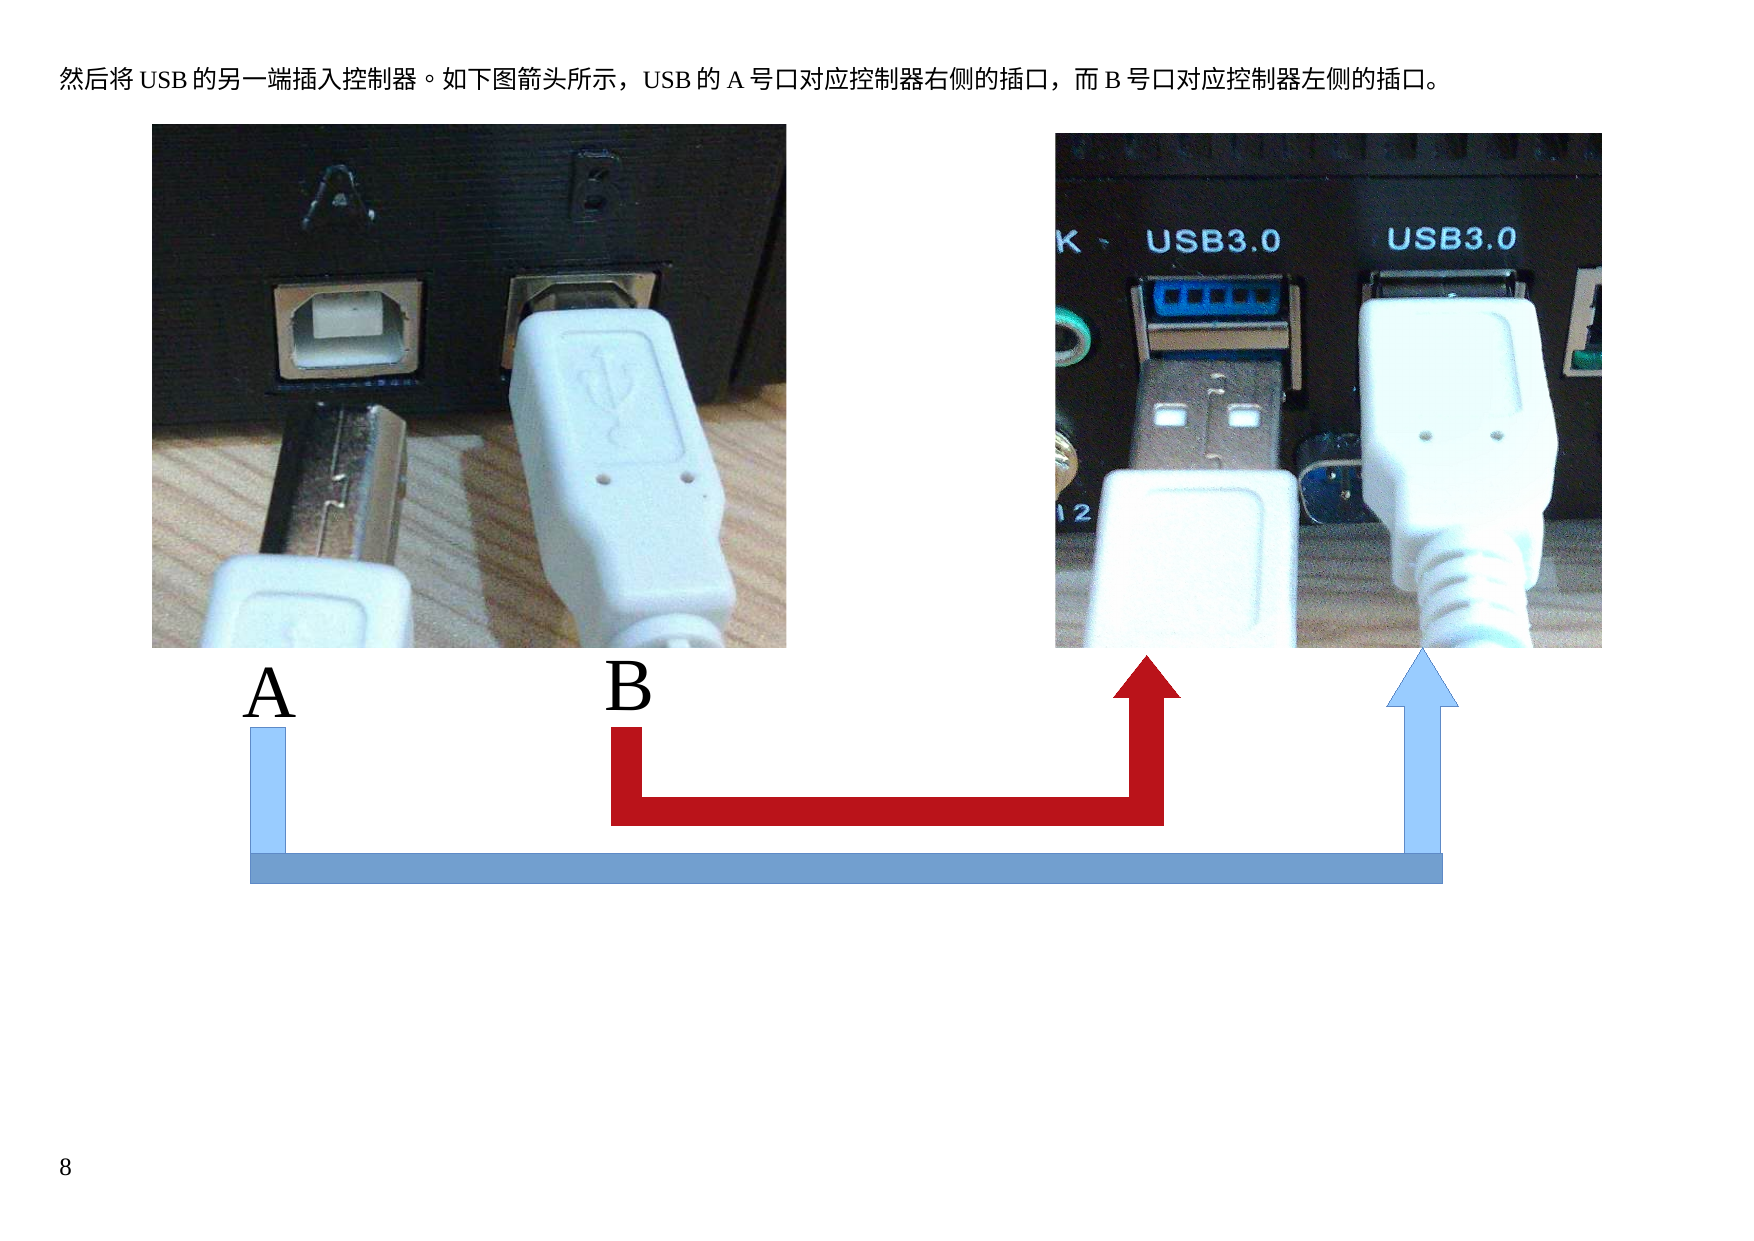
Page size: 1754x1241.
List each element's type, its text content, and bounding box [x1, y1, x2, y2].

picture [152, 124, 787, 648]
text 然后将USB的另一端插入控制器。如下图箭头所示，USB的A号口对应控制器右侧的插口，而B号口对应控制器左侧的插口。 [59, 59, 1695, 95]
picture [1189, 303, 1368, 621]
